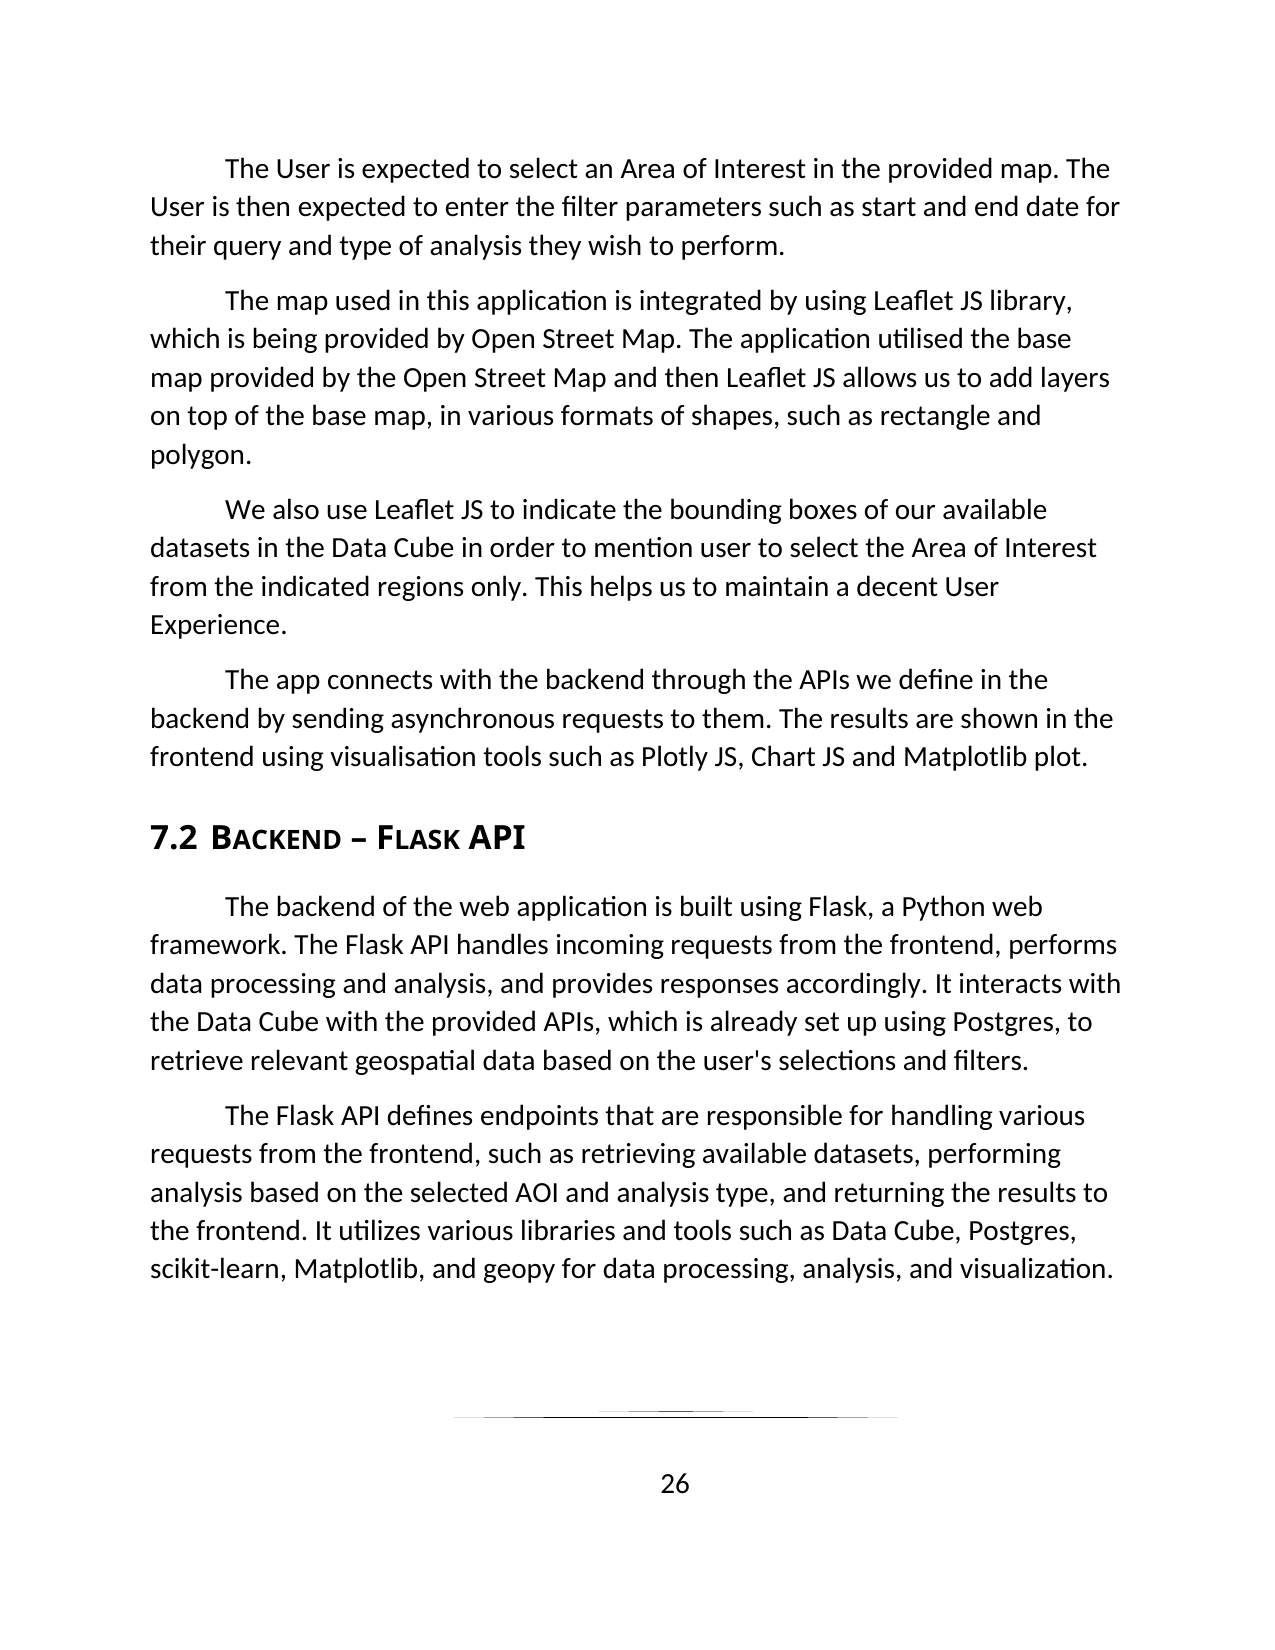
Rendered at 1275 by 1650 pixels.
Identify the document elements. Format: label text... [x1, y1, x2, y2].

list The User is expected to select an Area of Interest in the provided map. The User is then expected to enter the filter parameters such as start and end date for their query and type of analysis they wish to perform. [150, 150, 1125, 262]
list The map used in this application is integrated by using Leaflet JS library, which is being provided by Open Street Map. The application utilised the base map provided by the Open Street Map and then Leaflet JS allows us to add layers on top of the base map, in various formats of shapes, such as rectangle and polygon. [150, 282, 1125, 471]
list The app connects with the backend through the APIs we define in the backend by sending asynchronous requests to them. The results are shown in the frontend using visualisation tools such as Plotly JS, Chart JS and Matplotlib plot. [150, 661, 1125, 774]
list We also use Leaflet JS to indicate the bounding boxes of our available datasets in the Data Cube in order to mention user to select the Area of Interest from the indicated regions only. This helps us to maintain a decent User Experience. [150, 491, 1125, 642]
subtitle Backend – Flask API [150, 814, 1125, 859]
list The Flask API defines endpoints that are responsible for handling various requests from the frontend, such as retrieving available datasets, performing analysis based on the selected AOI and analysis type, and returning the results to the frontend. It utilizes various libraries and tools such as Data Cube, Postgres, scikit-learn, Matplotlib, and geopy for data processing, analysis, and visualization. [150, 1097, 1125, 1286]
list The backend of the web application is built using Flask, a Python web framework. The Flask API handles incoming requests from the frontend, performs data processing and analysis, and provides responses accordingly. It interacts with the Data Cube with the provided APIs, which is already set up using Postgres, to retrieve relevant geospatial data based on the user's selections and filters. [150, 888, 1125, 1077]
